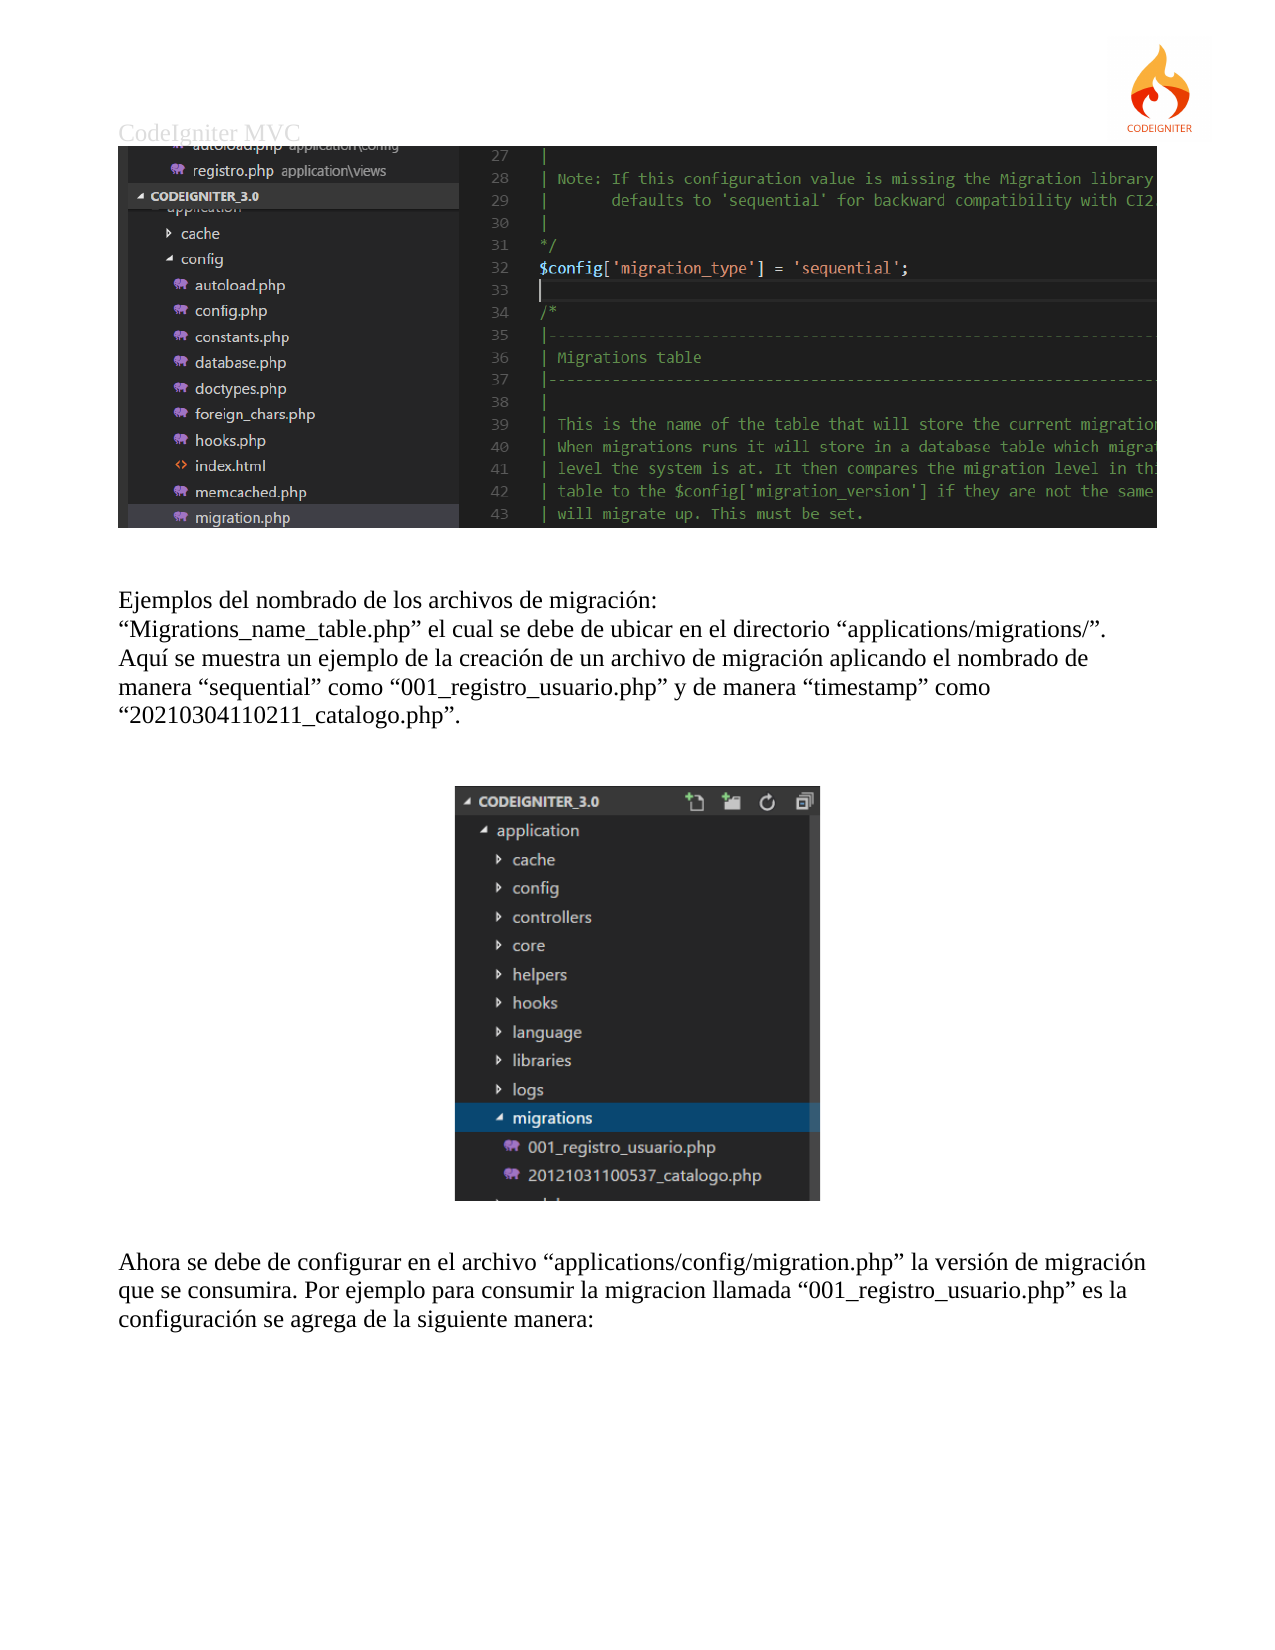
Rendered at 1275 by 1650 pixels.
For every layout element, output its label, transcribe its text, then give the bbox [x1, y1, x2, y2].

picture [118, 146, 1157, 528]
picture [1107, 36, 1213, 142]
text Ahora se debe de configurar en el archivo “applications/config/migration.php” la versión de migración que se consumira. Por ejemplo para consumir la migracion llamada “001_registro_usuario.php” es la configuración se agrega de la siguiente manera: [118, 1247, 1157, 1333]
text Ejemplos del nombrado de los archivos de migración: [118, 585, 1157, 614]
text Aquí se muestra un ejemplo de la creación de un archivo de migración aplicando el nombrado de manera “sequential” como “001_registro_usuario.php” y de manera “timestamp” como “20210304110211_catalogo.php”. [118, 643, 1157, 729]
picture [454, 786, 821, 1201]
text “Migrations_name_table.php” el cual se debe de ubicar en el directorio “applications/migrations/”. [118, 614, 1157, 643]
